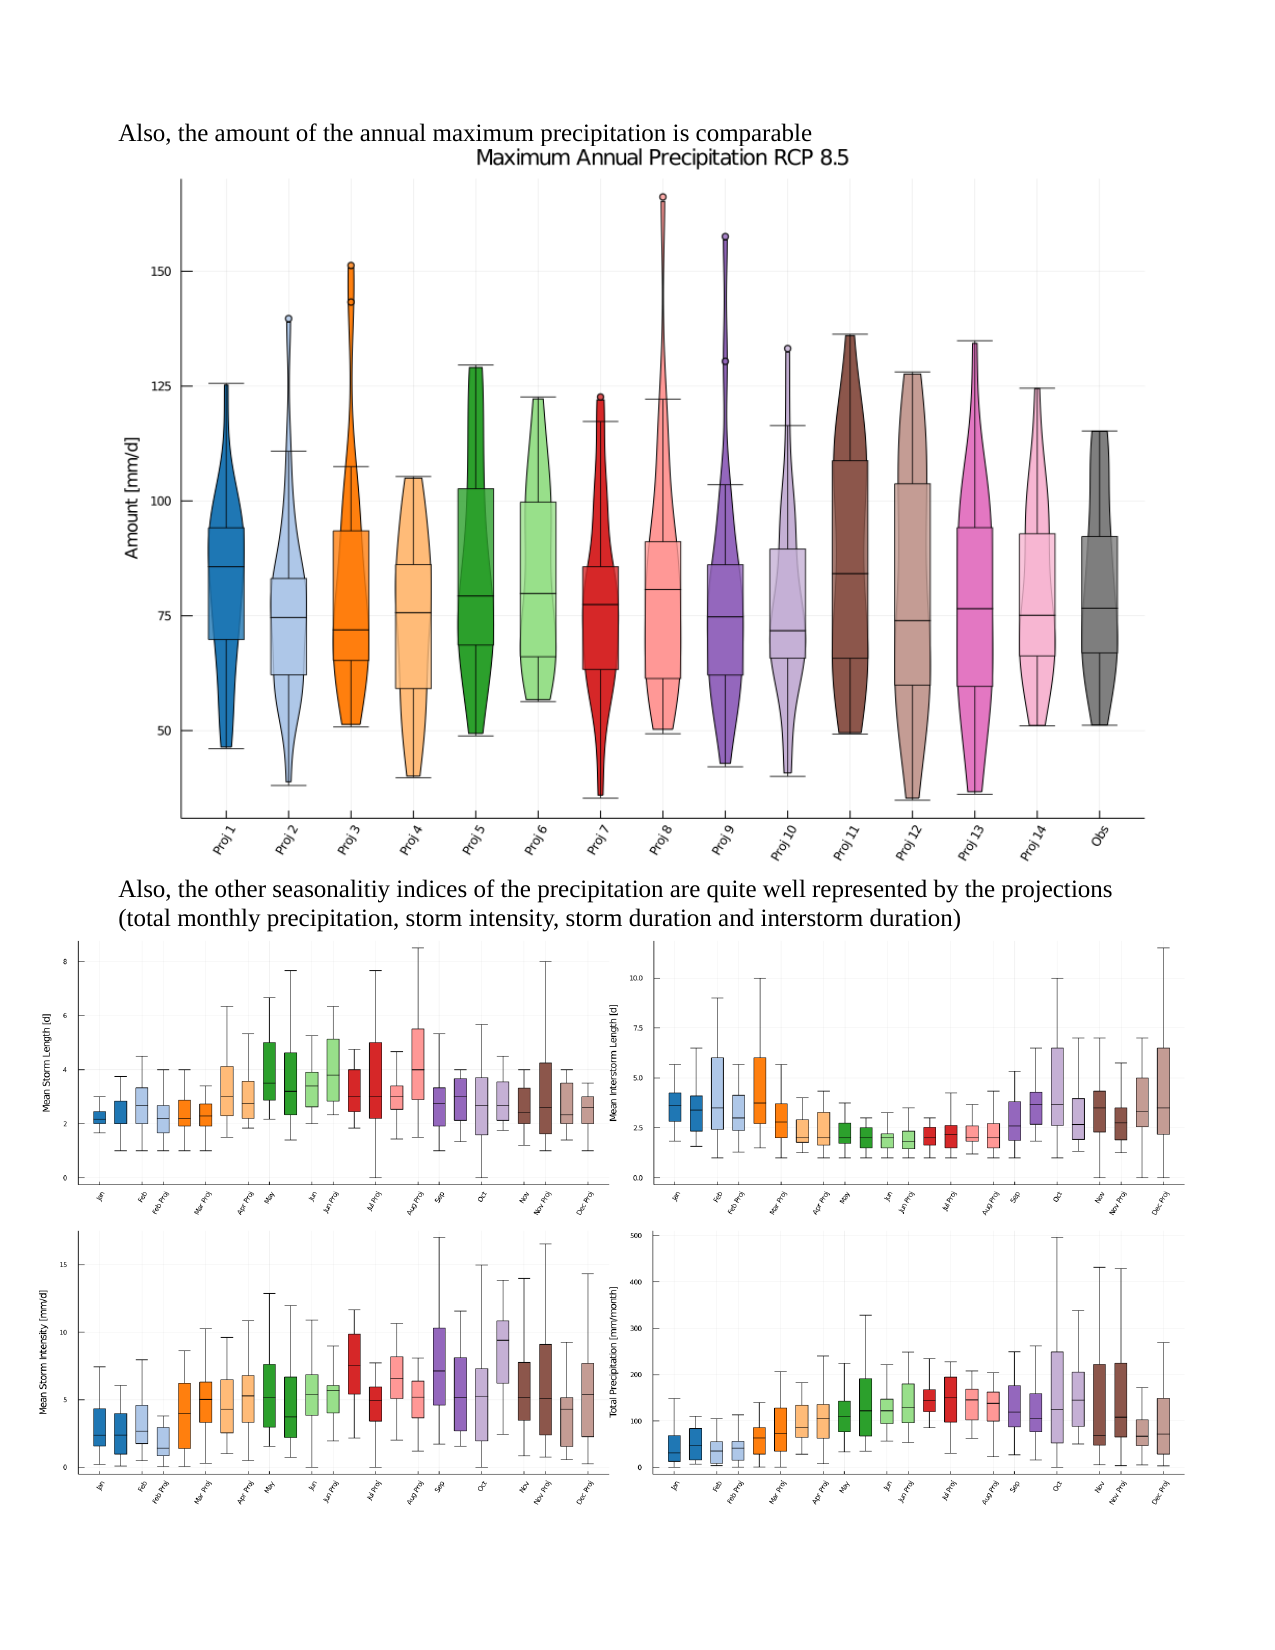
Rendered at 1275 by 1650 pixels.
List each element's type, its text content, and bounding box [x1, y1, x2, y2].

text Also, the other seasonalitiy indices of the precipitation are quite well represented by the projections (total monthly precipitation, storm intensity, storm duration and interstorm duration) [118, 874, 1157, 931]
picture [34, 934, 1191, 1513]
picture [118, 146, 1157, 874]
text Also, the amount of the annual maximum precipitation is comparable [118, 118, 1157, 146]
